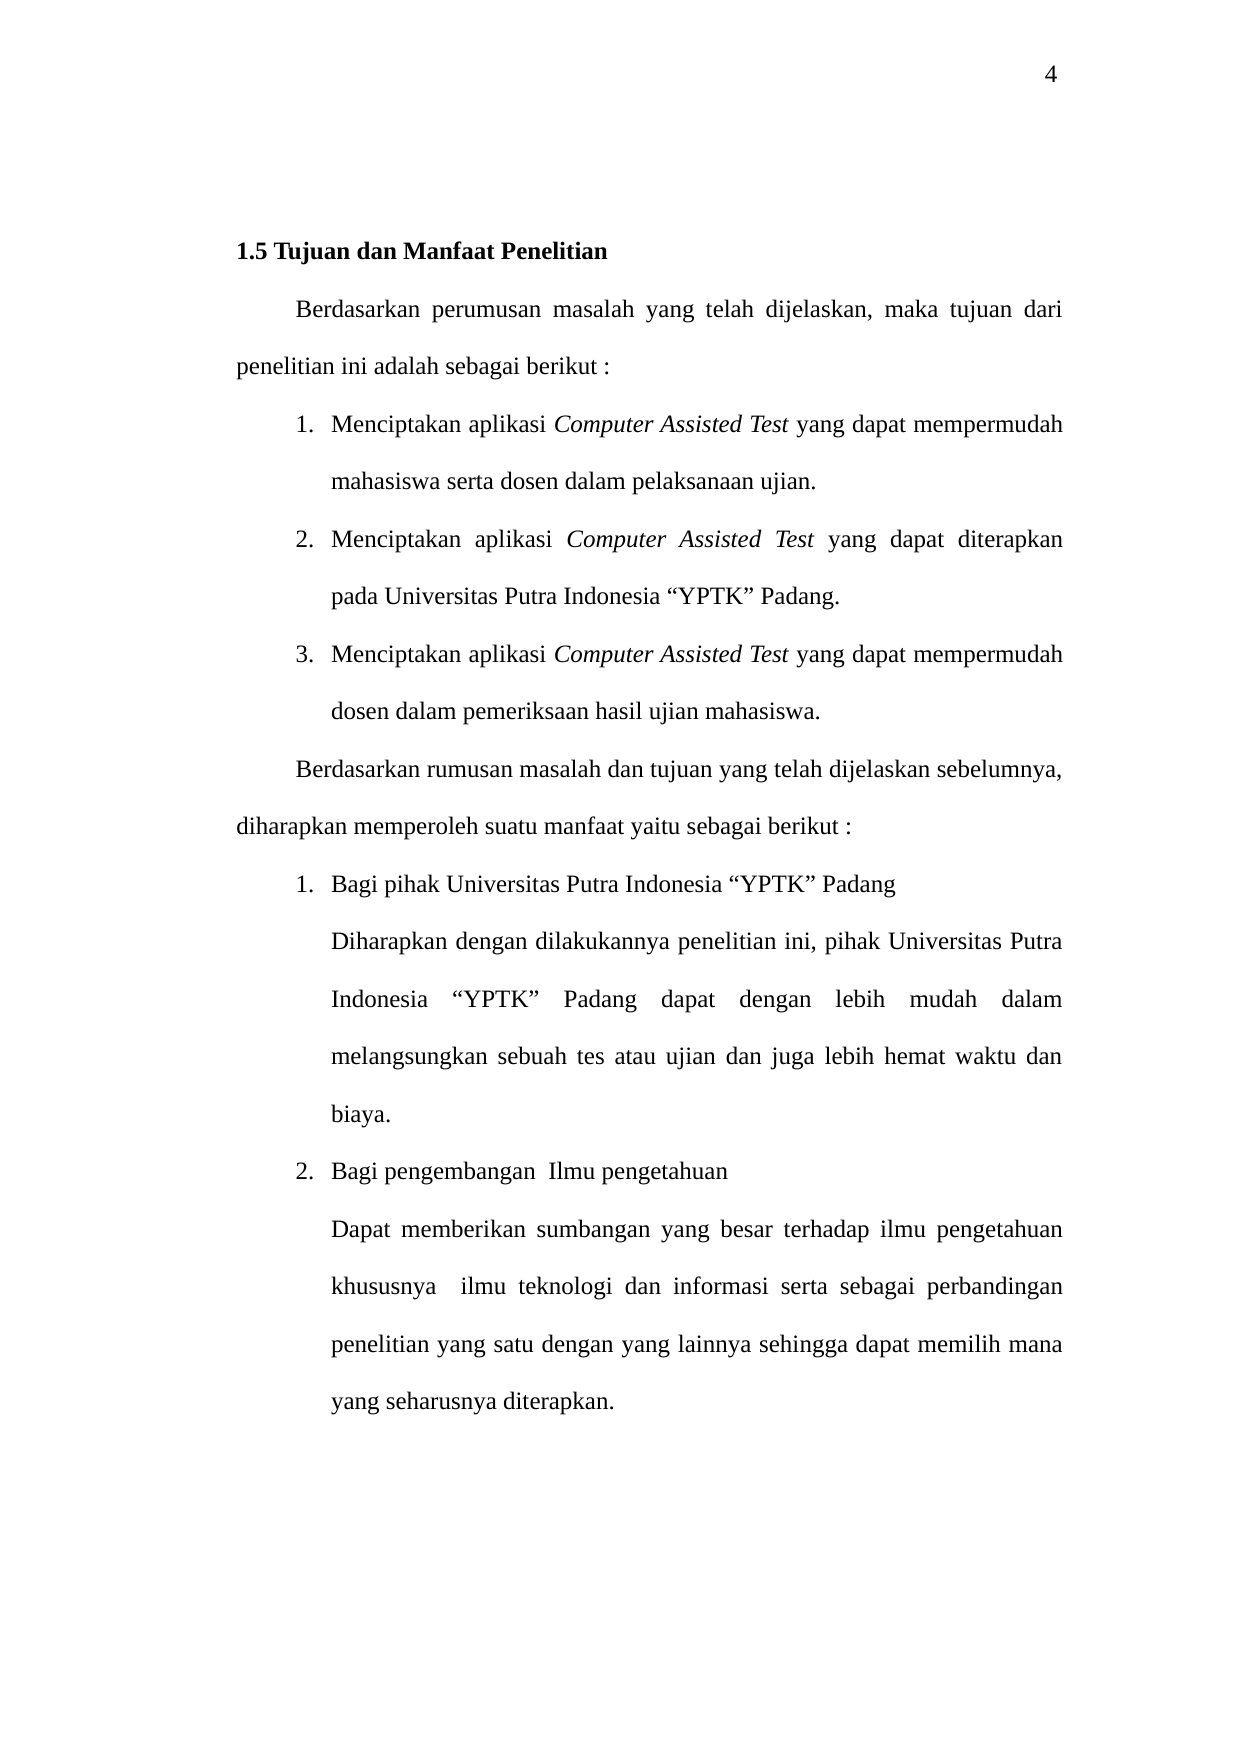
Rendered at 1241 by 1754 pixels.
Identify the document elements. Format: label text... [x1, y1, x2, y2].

list Bagi pihak Universitas Putra Indonesia “YPTK” Padang [295, 869, 1063, 897]
list Dapat memberikan sumbangan yang besar terhadap ilmu pengetahuan khususnya ilmu teknologi dan informasi serta sebagai perbandingan penelitian yang satu dengan yang lainnya sehingga dapat memilih mana yang seharusnya diterapkan. [295, 1214, 1063, 1415]
list Menciptakan aplikasi Computer Assisted Test yang dapat mempermudah mahasiswa serta dosen dalam pelaksanaan ujian. [295, 409, 1063, 495]
text Berdasarkan perumusan masalah yang telah dijelaskan, maka tujuan dari penelitian ini adalah sebagai berikut : [236, 294, 1063, 380]
list Menciptakan aplikasi Computer Assisted Test yang dapat diterapkan pada Universitas Putra Indonesia “YPTK” Padang. [295, 524, 1063, 610]
text Berdasarkan rumusan masalah dan tujuan yang telah dijelaskan sebelumnya, diharapkan memperoleh suatu manfaat yaitu sebagai berikut : [236, 754, 1063, 840]
list Menciptakan aplikasi Computer Assisted Test yang dapat mempermudah dosen dalam pemeriksaan hasil ujian mahasiswa. [295, 639, 1063, 725]
subtitle 1.5 Tujuan dan Manfaat Penelitian [236, 236, 1063, 265]
list Bagi pengembangan Ilmu pengetahuan [295, 1156, 1063, 1185]
list Diharapkan dengan dilakukannya penelitian ini, pihak Universitas Putra Indonesia “YPTK” Padang dapat dengan lebih mudah dalam melangsungkan sebuah tes atau ujian dan juga lebih hemat waktu dan biaya. [295, 926, 1063, 1127]
